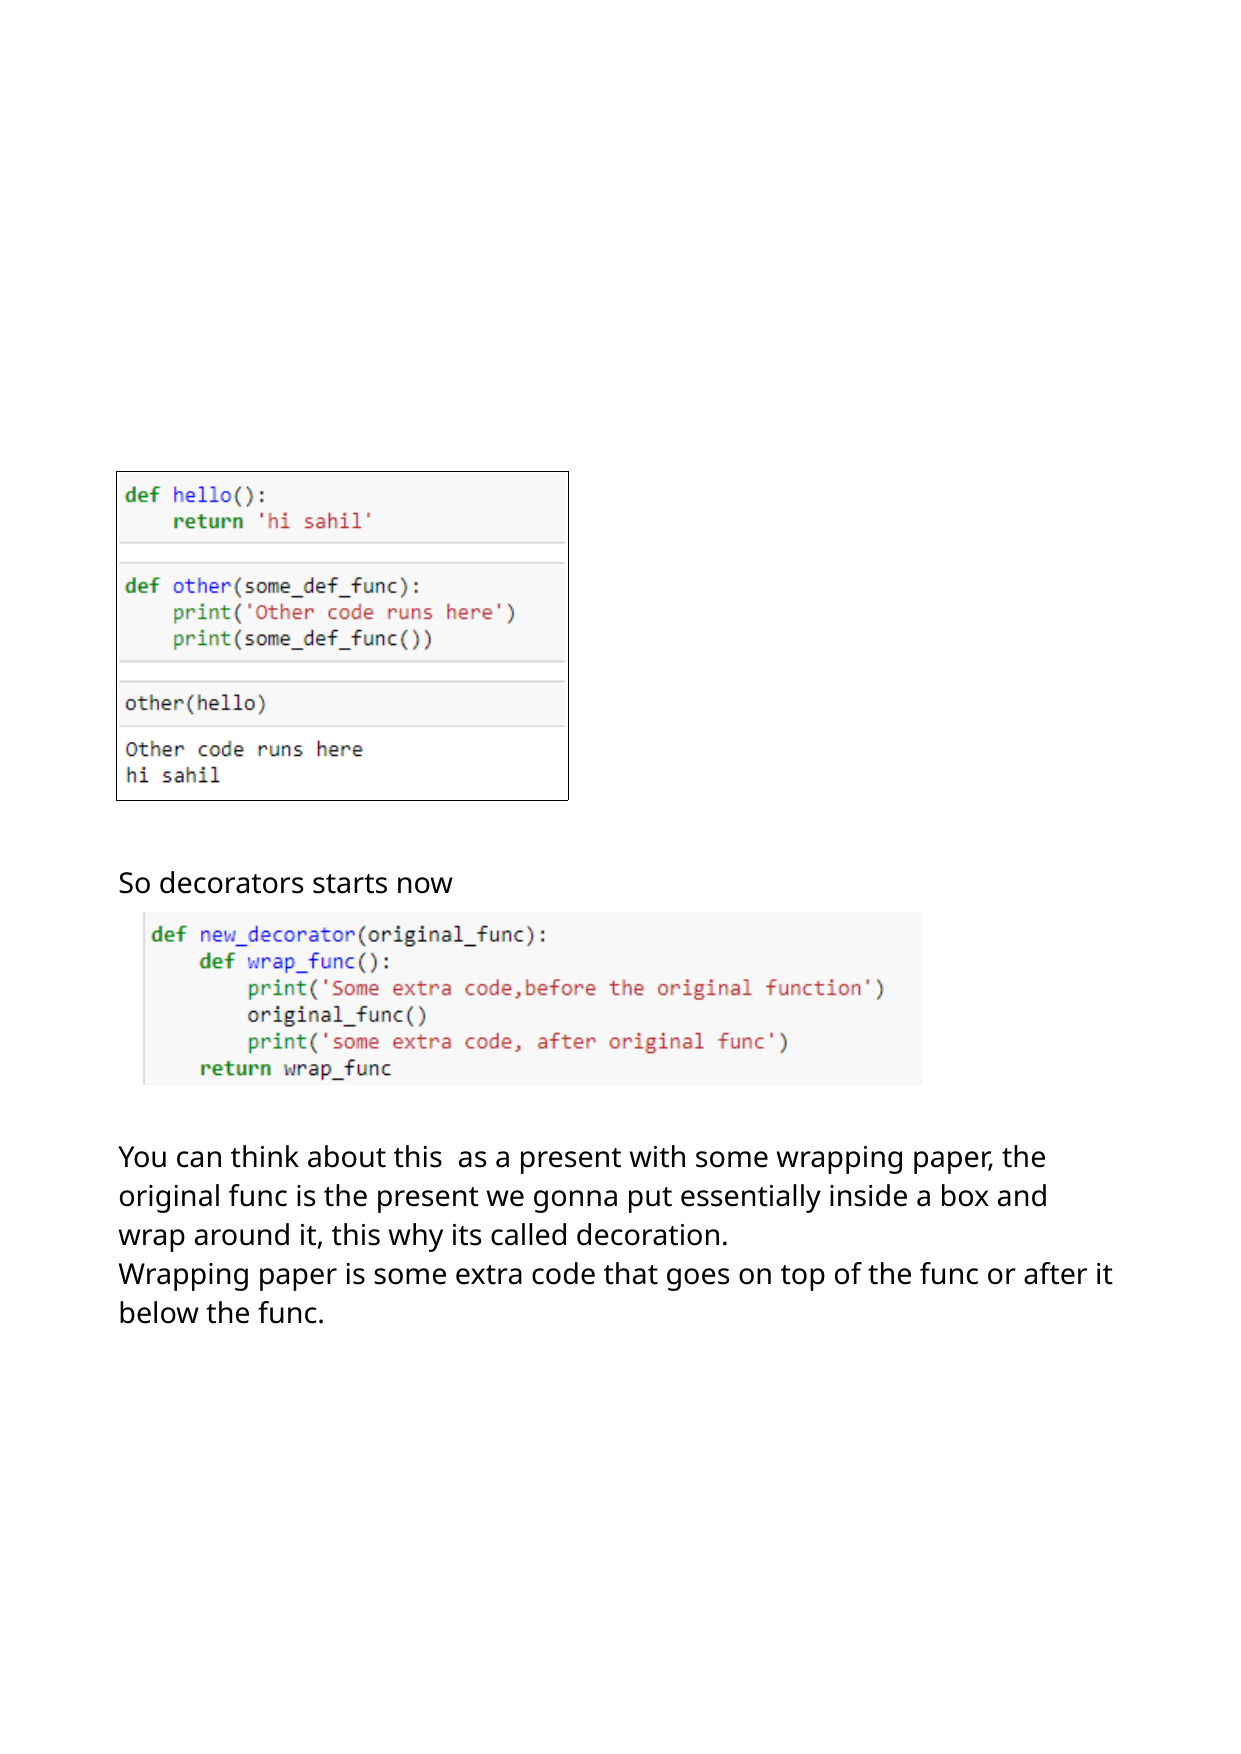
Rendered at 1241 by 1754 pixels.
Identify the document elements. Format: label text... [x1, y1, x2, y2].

picture [119, 473, 565, 798]
text You can think about this as a present with some wrapping paper, the original func is the present we gonna put essentially inside a box and wrap around it, this why its called decoration. [118, 1136, 1122, 1254]
text So decorators starts now [118, 862, 1122, 901]
text Wrapping paper is some extra code that goes on top of the func or after it below the func. [118, 1254, 1122, 1332]
picture [142, 912, 923, 1085]
